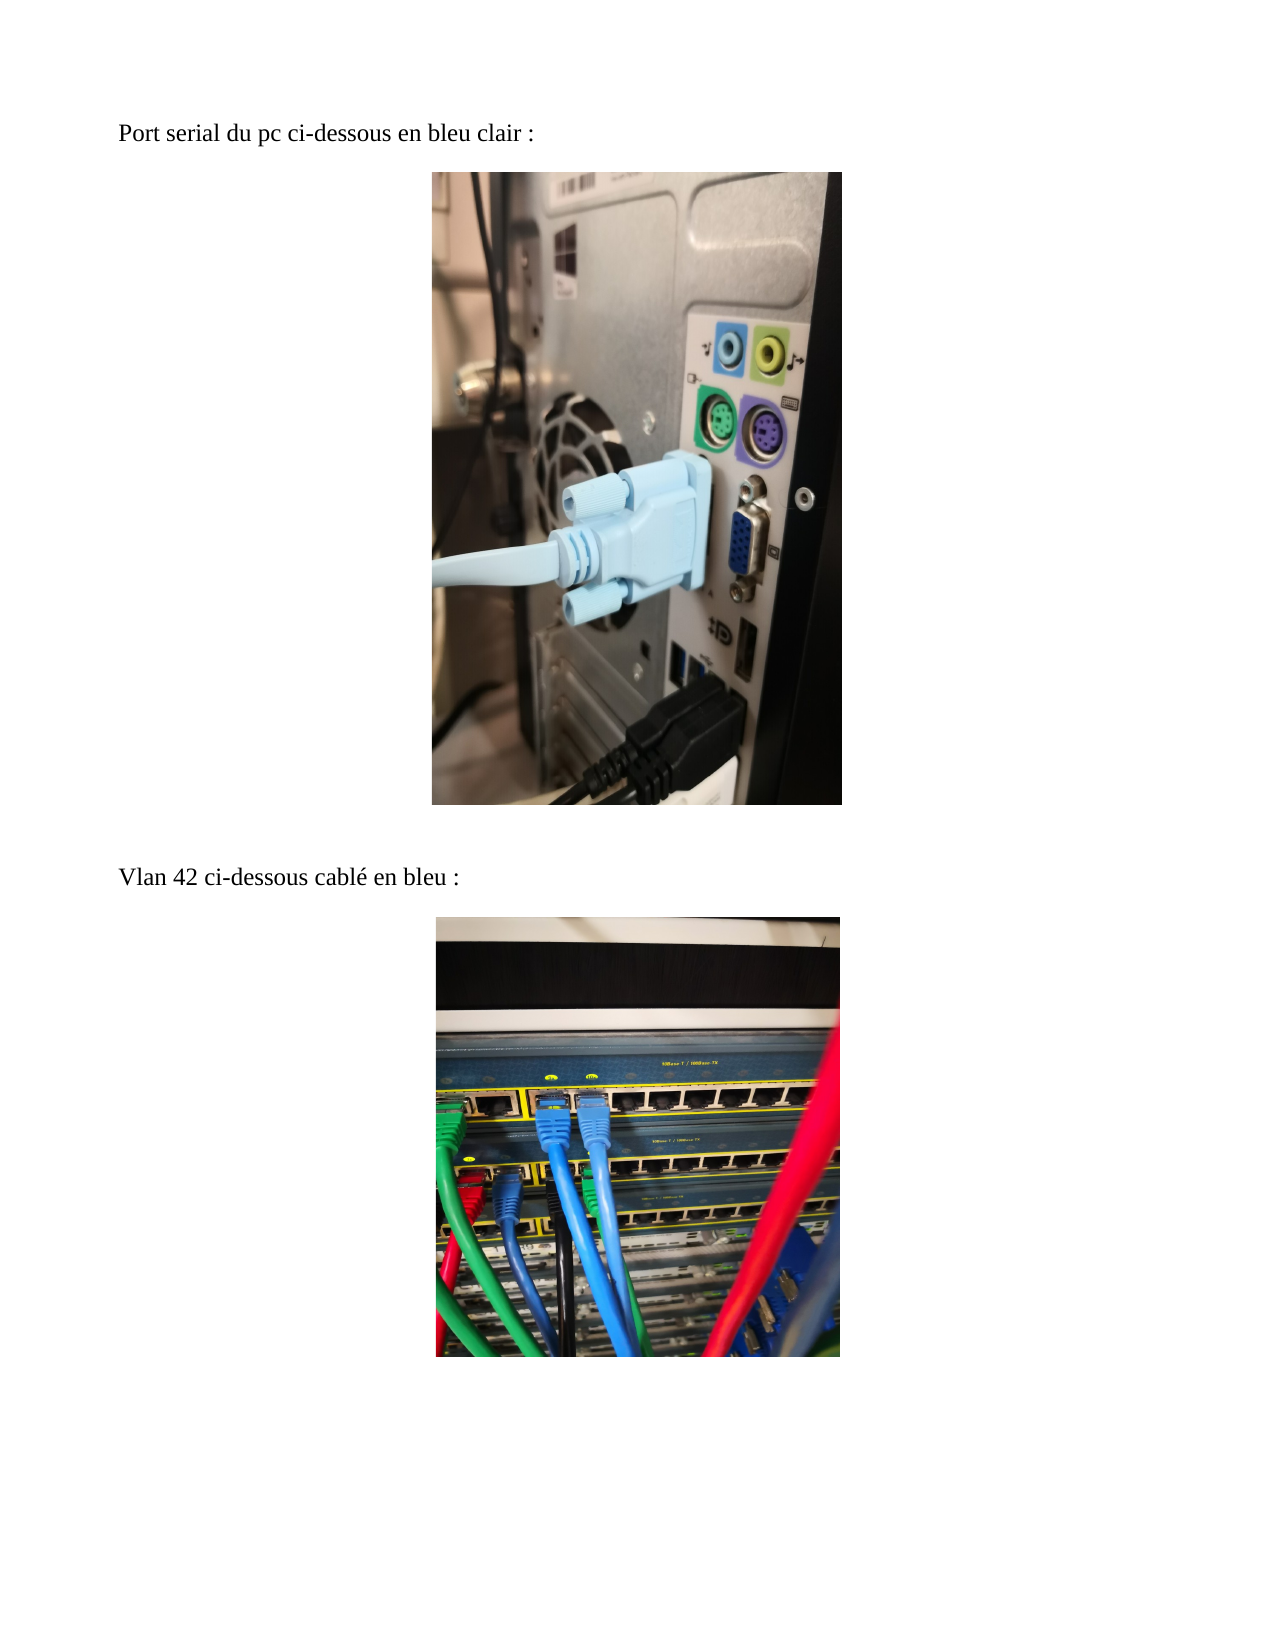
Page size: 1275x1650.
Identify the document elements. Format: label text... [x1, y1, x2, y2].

text Vlan 42 ci-dessous cablé en bleu : [118, 862, 1157, 891]
text Port serial du pc ci-dessous en bleu clair : [118, 118, 1157, 147]
picture [435, 917, 840, 1357]
picture [431, 172, 842, 805]
